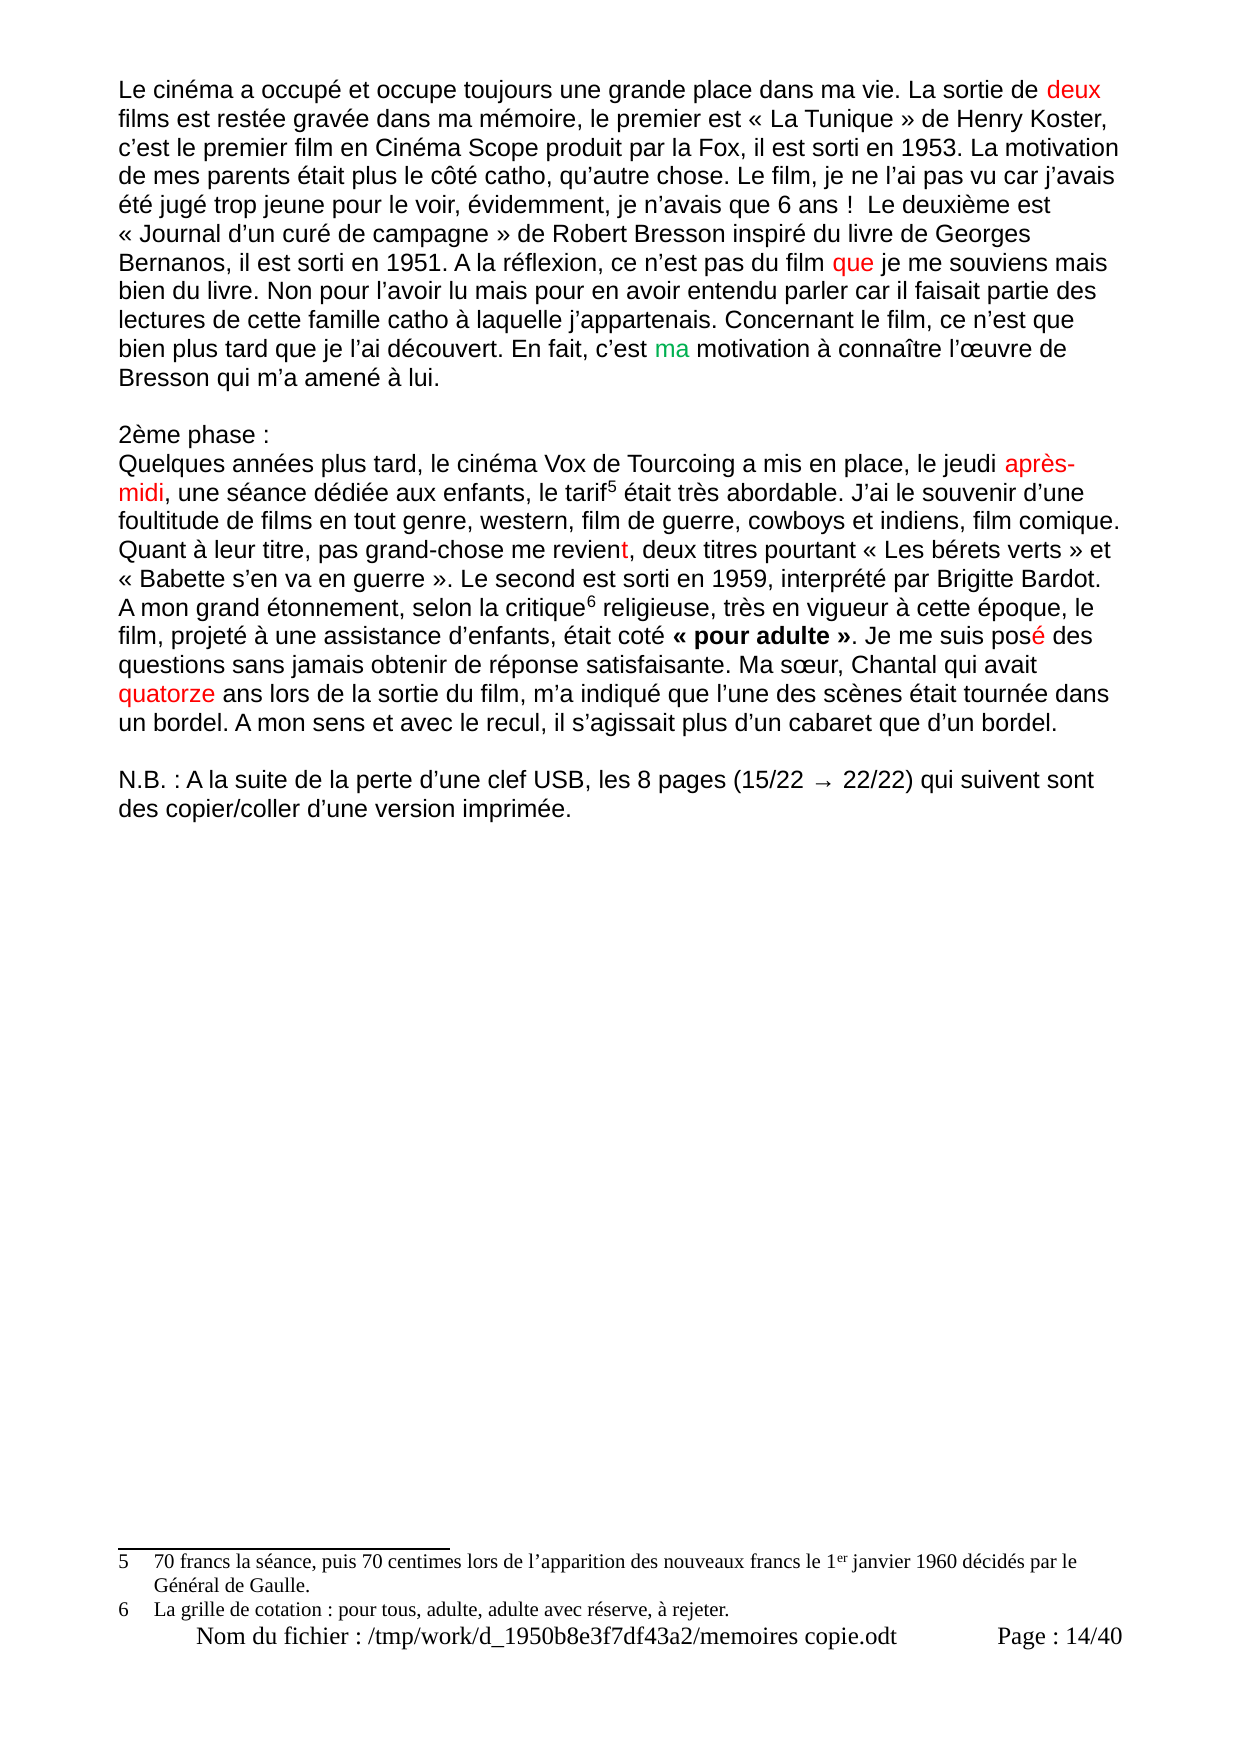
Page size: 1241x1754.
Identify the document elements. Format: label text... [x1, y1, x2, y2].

text Quelques années plus tard, le cinéma Vox de Tourcoing a mis en place, le jeudi après-midi, une séance dédiée aux enfants, le tarif était très abordable. J’ai le souvenir d’une foultitude de films en tout genre, western, film de guerre, cowboys et indiens, film comique. Quant à leur titre, pas grand-chose me revient, deux titres pourtant « Les bérets verts » et « Babette s’en va en guerre ». Le second est sorti en 1959, interprété par Brigitte Bardot. A mon grand étonnement, selon la critique religieuse, très en vigueur à cette époque, le film, projeté à une assistance d’enfants, était coté « pour adulte ». Je me suis posé des questions sans jamais obtenir de réponse satisfaisante. Ma sœur, Chantal qui avait quatorze ans lors de la sortie du film, m’a indiqué que l’une des scènes était tournée dans un bordel. A mon sens et avec le recul, il s’agissait plus d’un cabaret que d’un bordel. [118, 449, 1122, 736]
text La grille de cotation : pour tous, adulte, adulte avec réserve, à rejeter. [118, 1569, 1122, 1593]
text 2ème phase : [118, 420, 1122, 449]
text N.B. : A la suite de la perte d’une clef USB, les 8 pages (15/22 → 22/22) qui suivent sont des copier/coller d’une version imprimée. [118, 765, 1122, 822]
text Le cinéma a occupé et occupe toujours une grande place dans ma vie. La sortie de deux films est restée gravée dans ma mémoire, le premier est « La Tunique » de Henry Koster, c’est le premier film en Cinéma Scope produit par la Fox, il est sorti en 1953. La motivation de mes parents était plus le côté catho, qu’autre chose. Le film, je ne l’ai pas vu car j’avais été jugé trop jeune pour le voir, évidemment, je n’avais que 6 ans ! Le deuxième est « Journal d’un curé de campagne » de Robert Bresson inspiré du livre de Georges Bernanos, il est sorti en 1951. A la réflexion, ce n’est pas du film que je me souviens mais bien du livre. Non pour l’avoir lu mais pour en avoir entendu parler car il faisait partie des lectures de cette famille catho à laquelle j’appartenais. Concernant le film, ce n’est que bien plus tard que je l’ai découvert. En fait, c’est ma motivation à connaître l’œuvre de Bresson qui m’a amené à lui. [118, 75, 1122, 391]
text 70 francs la séance, puis 70 centimes lors de l’apparition des nouveaux francs le 1er janvier 1960 décidés par le Général de Gaulle. [118, 1521, 1122, 1569]
